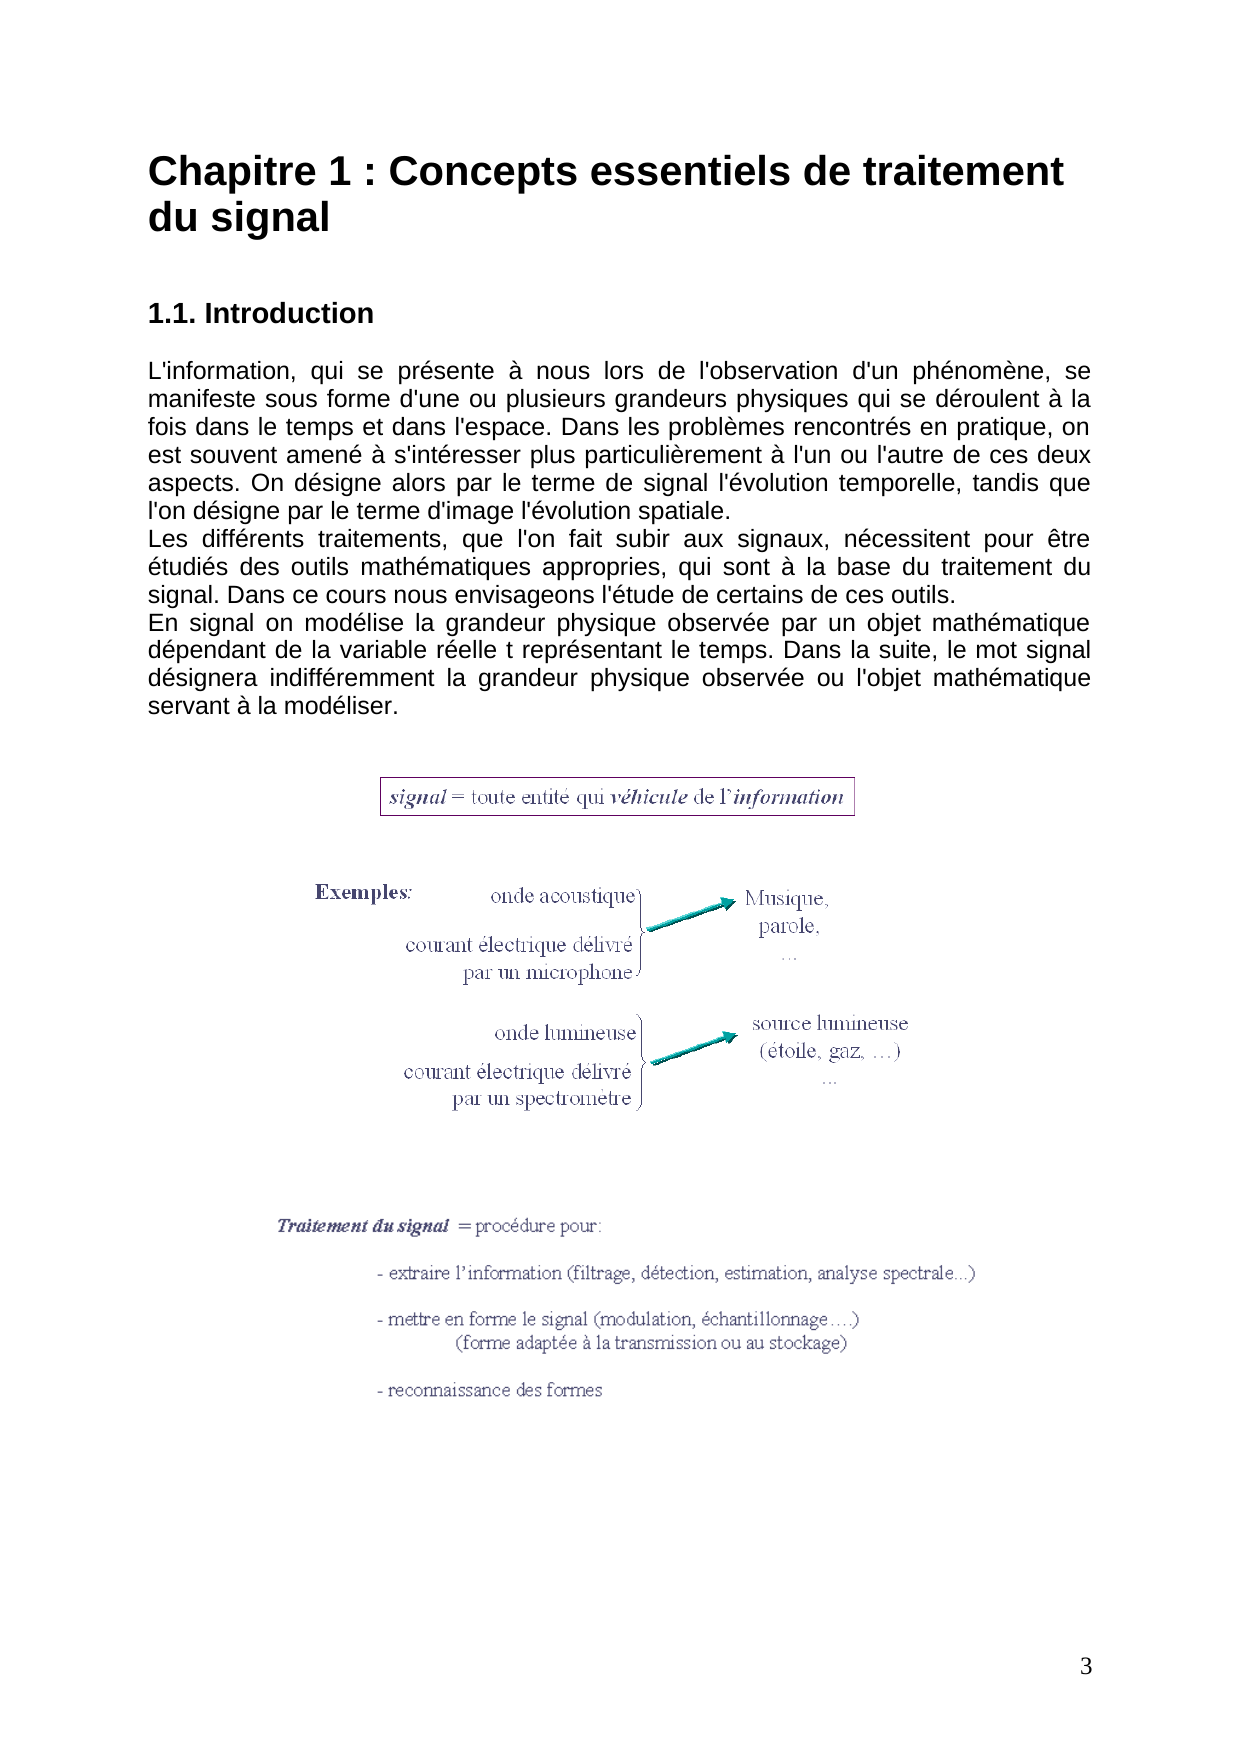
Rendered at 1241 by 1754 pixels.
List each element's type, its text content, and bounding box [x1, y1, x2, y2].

text L'information, qui se présente à nous lors de l'observation d'un phénomène, se manifeste sous forme d'une ou plusieurs grandeurs physiques qui se déroulent à la fois dans le temps et dans l'espace. Dans les problèmes rencontrés en pratique, on est souvent amené à s'intéresser plus particulièrement à l'un ou l'autre de ces deux aspects. On désigne alors par le terme de signal l'évolution temporelle, tandis que l'on désigne par le terme d'image l'évolution spatiale. [148, 357, 1092, 524]
text Les différents traitements, que l'on fait subir aux signaux, nécessitent pour être étudiés des outils mathématiques appropries, qui sont à la base du traitement du signal. Dans ce cours nous envisageons l'étude de certains de ces outils. [148, 524, 1092, 608]
picture [263, 1207, 978, 1426]
subtitle Chapitre 1 : Concepts essentiels de traitement du signal [148, 148, 1092, 241]
picture [307, 757, 933, 1134]
text En signal on modélise la grandeur physique observée par un objet mathématique dépendant de la variable réelle t représentant le temps. Dans la suite, le mot signal désignera indifféremment la grandeur physique observée ou l'objet mathématique servant à la modéliser. [148, 608, 1092, 720]
subtitle 1.1. Introduction [148, 297, 1092, 329]
